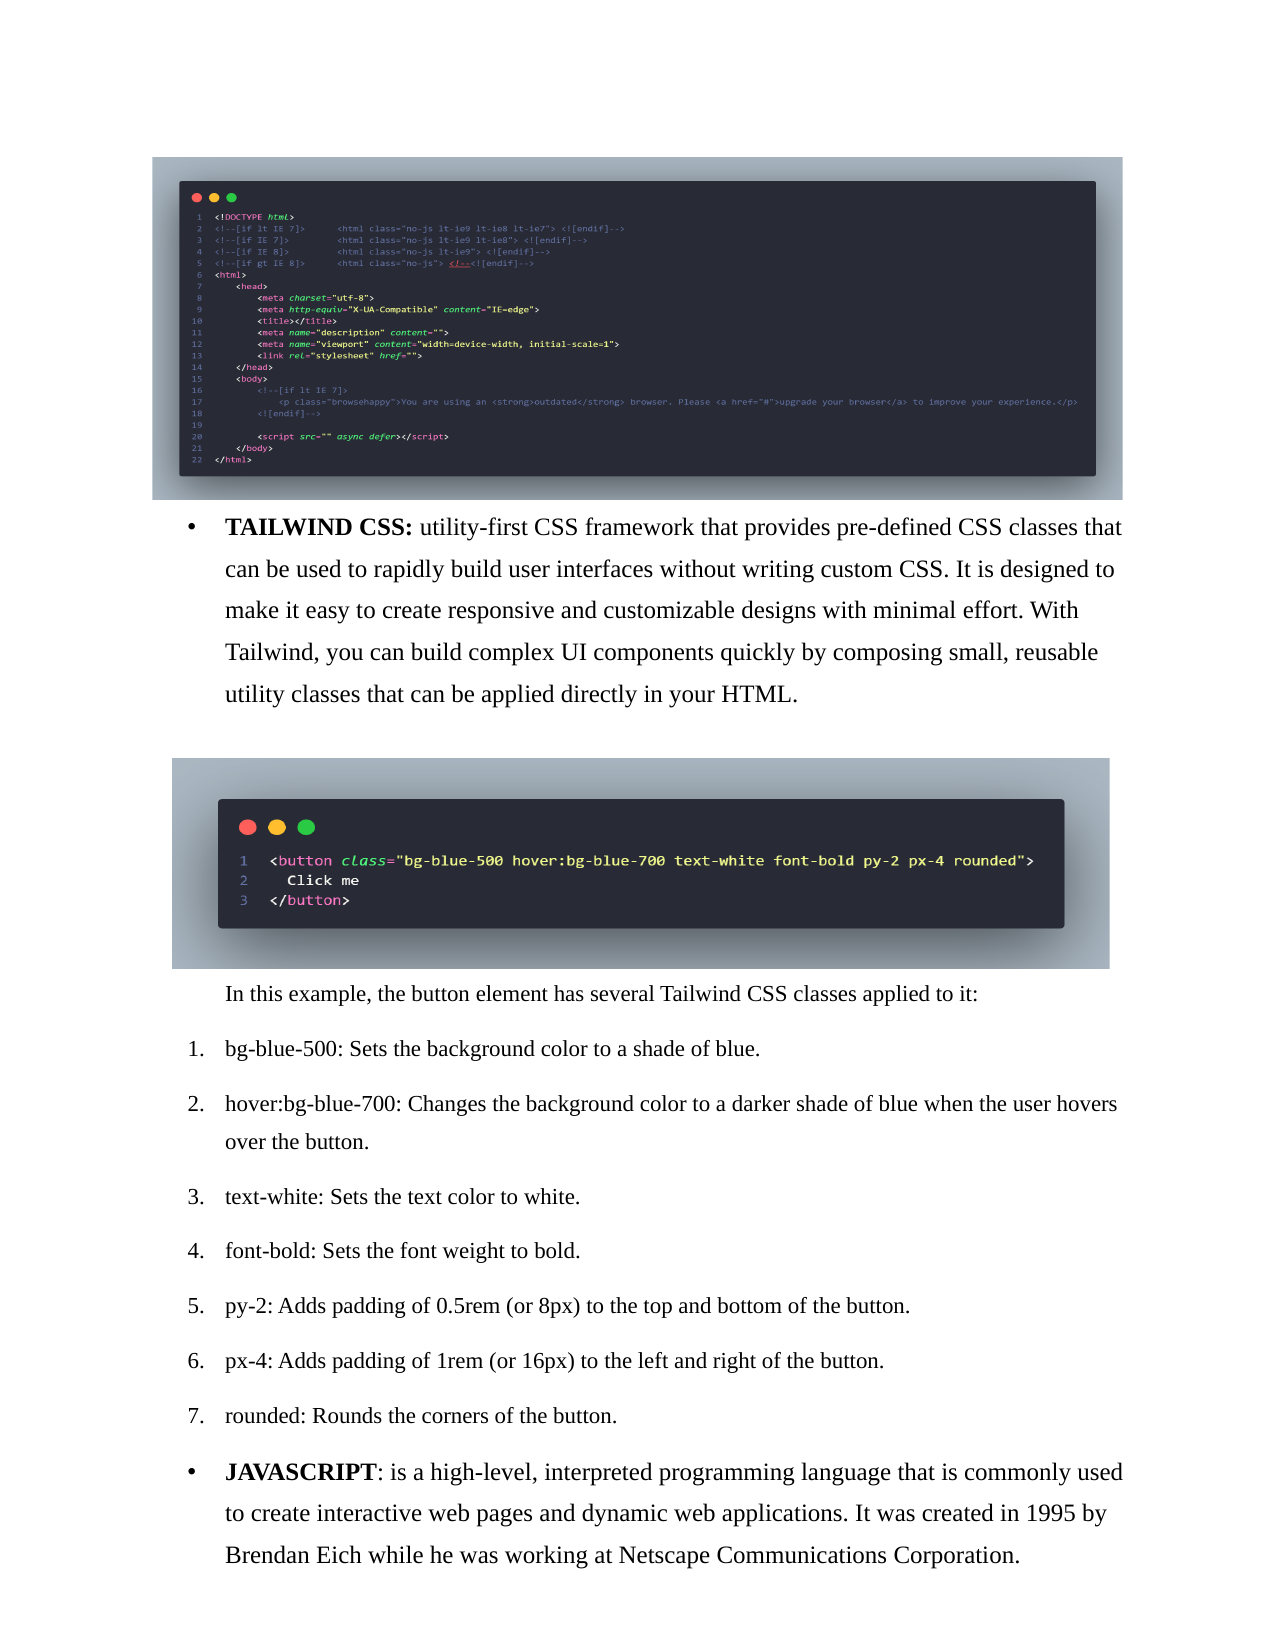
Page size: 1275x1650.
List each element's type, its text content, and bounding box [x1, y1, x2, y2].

list bg-blue-500: Sets the background color to a shade of blue. [187, 1036, 1125, 1061]
picture [172, 758, 1110, 969]
list px-4: Adds padding of 1rem (or 16px) to the left and right of the button. [187, 1348, 1125, 1373]
list JAVASCRIPT: is a high-level, interpreted programming language that is commonly used to create interactive web pages and dynamic web applications. It was created in 1995 by Brendan Eich while he was working at Netscape Communications Corporation. [187, 1458, 1125, 1568]
list py-2: Adds padding of 0.5rem (or 8px) to the top and bottom of the button. [187, 1293, 1125, 1319]
picture [152, 157, 1123, 500]
list TAILWIND CSS: utility-first CSS framework that provides pre-defined CSS classes that can be used to rapidly build user interfaces without writing custom CSS. It is designed to make it easy to create responsive and customizable designs with minimal effort. With Tailwind, you can build complex UI components quickly by composing small, reusable utility classes that can be applied directly in your HTML. [187, 149, 1125, 707]
list text-white: Sets the text color to white. [187, 1184, 1125, 1209]
list font-bold: Sets the font weight to bold. [187, 1238, 1125, 1264]
list hover:bg-blue-700: Changes the background color to a darker shade of blue when the user hovers over the button. [187, 1091, 1125, 1154]
list rounded: Rounds the corners of the button. [187, 1403, 1125, 1428]
list In this example, the button element has several Tailwind CSS classes applied to it: [187, 738, 1125, 1007]
